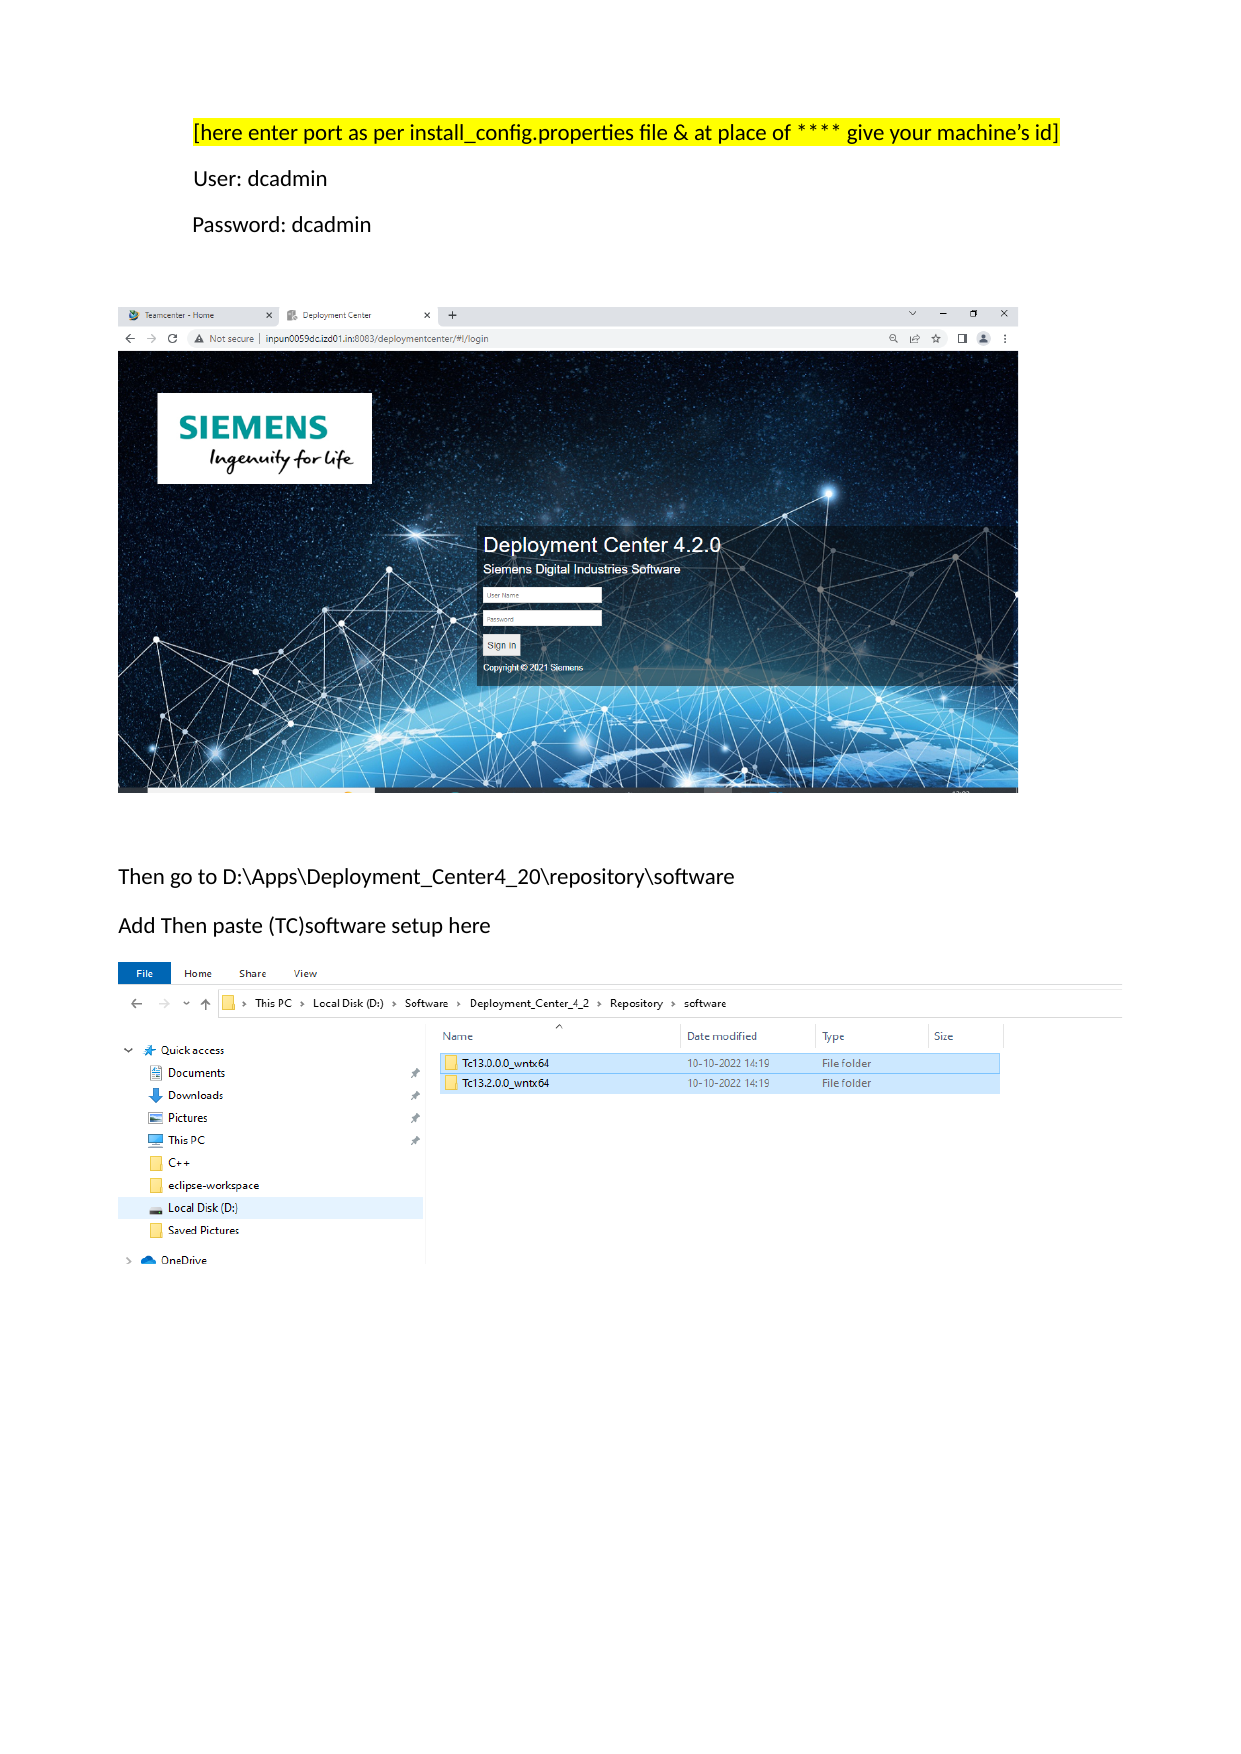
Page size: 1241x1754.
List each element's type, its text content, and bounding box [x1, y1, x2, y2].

text Password: dcadmin [118, 210, 1122, 238]
text Add Then paste (TC)software setup here [118, 911, 1122, 939]
text [here enter port as per install_config.properties file & at place of **** give your machine’s id] [193, 118, 1122, 146]
picture [118, 959, 1123, 1264]
text Then go to D:\Apps\Deployment_Center4_20\repository\software [118, 862, 1122, 890]
text User: dcadmin [193, 164, 1122, 192]
